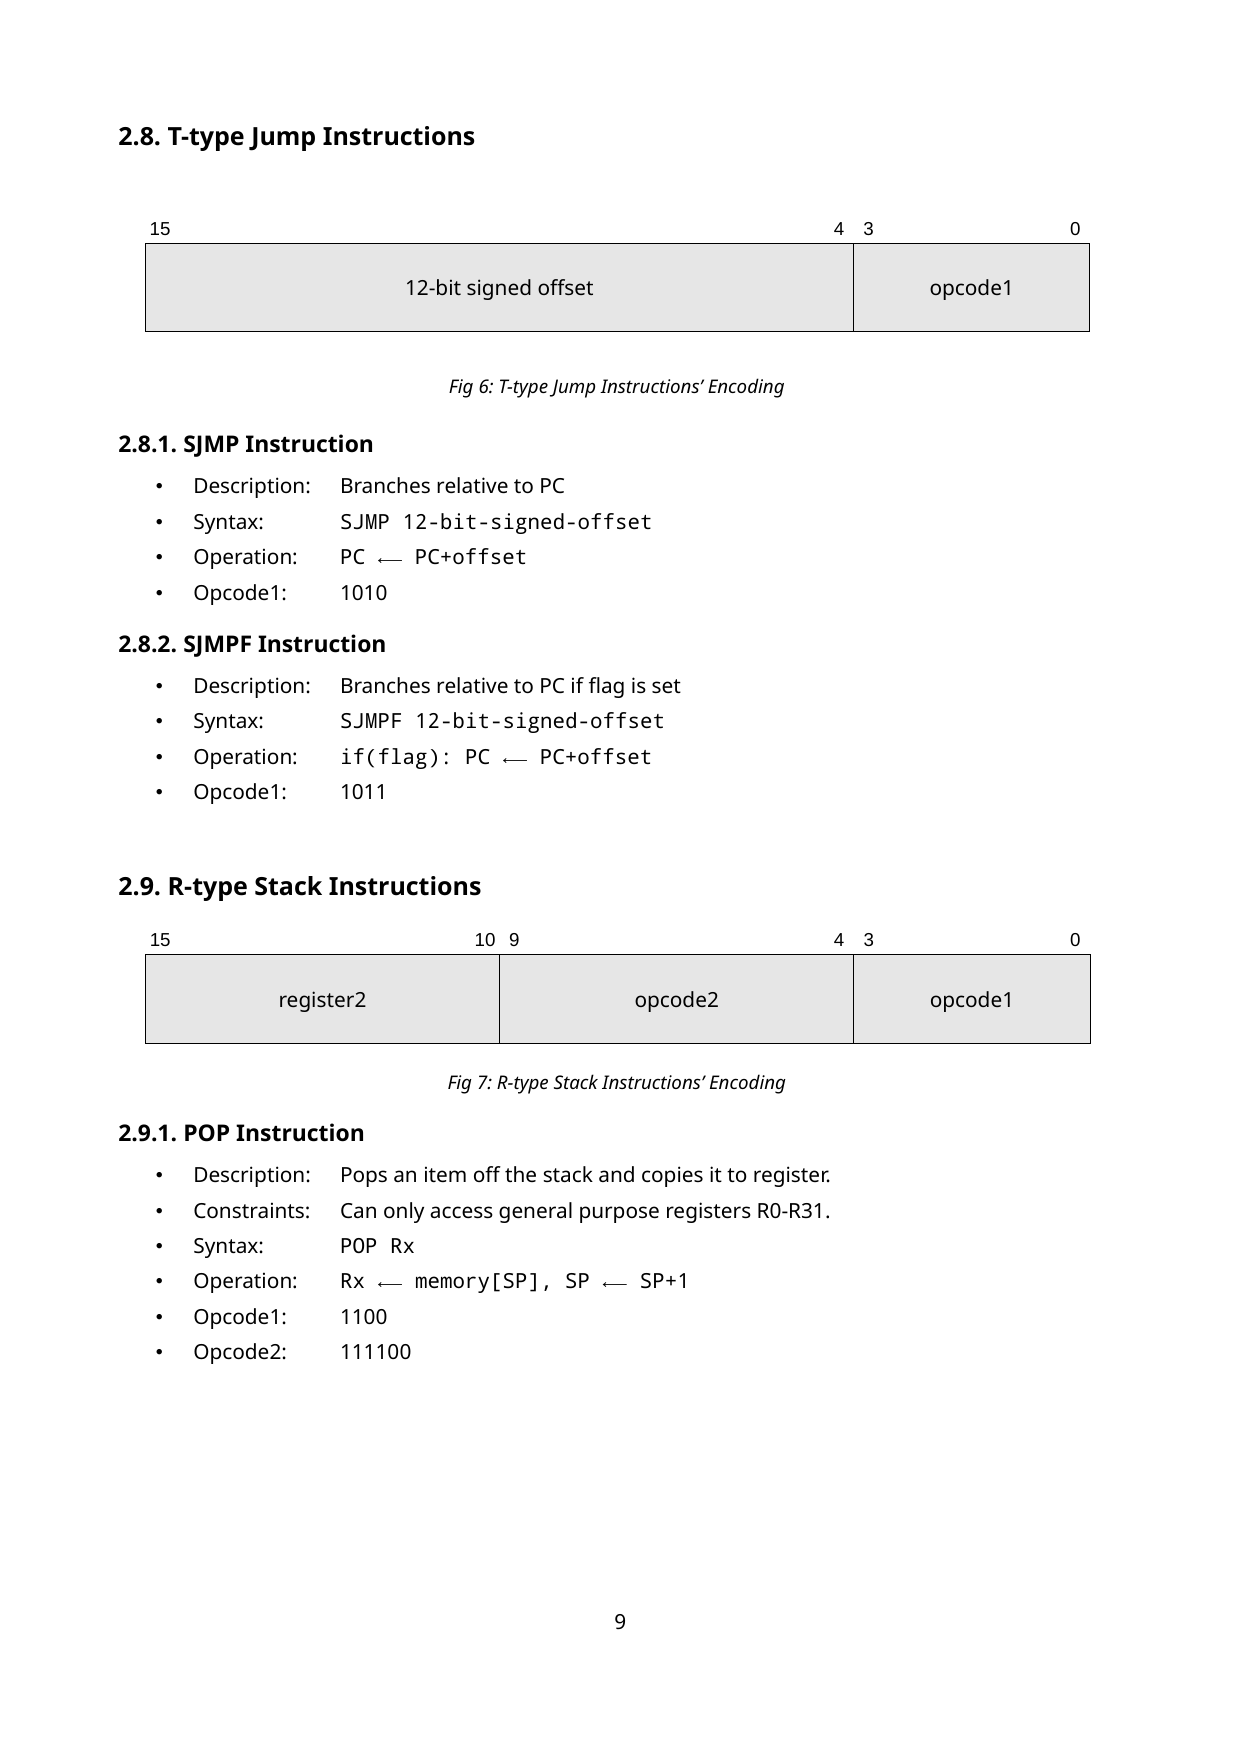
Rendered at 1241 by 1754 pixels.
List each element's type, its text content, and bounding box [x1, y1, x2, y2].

list Operation: if(flag): PC ⟵ PC+offset [156, 742, 1122, 770]
list Constraints: Can only access general purpose registers R0-R31. [156, 1196, 1122, 1224]
subtitle POP Instruction [118, 909, 1122, 1148]
list Description: Branches relative to PC [156, 472, 1122, 500]
subtitle SJMP Instruction [118, 179, 1122, 459]
subtitle SJMPF Instruction [118, 627, 1122, 659]
list Syntax: SJMP 12-bit-signed-offset [156, 507, 1122, 535]
list Opcode1: 1010 [156, 578, 1122, 606]
list Description: Branches relative to PC if flag is set [156, 671, 1122, 700]
subtitle [145, 184, 1090, 220]
subtitle T-type Jump Instructions [118, 118, 1122, 152]
text Fig 6: T-type Jump Instructions’ Encoding [145, 220, 1090, 243]
list Operation: PC ⟵ PC+offset [156, 542, 1122, 571]
text [145, 944, 1090, 954]
list Syntax: SJMPF 12-bit-signed-offset [156, 707, 1122, 735]
list Description: Pops an item off the stack and copies it to register. [156, 1161, 1122, 1189]
subtitle R-type Stack Instructions [118, 869, 1122, 903]
text Fig 7: R-type Stack Instructions’ Encoding [145, 1044, 1090, 1094]
list Opcode1: 1100 [156, 1302, 1122, 1330]
text Fig 6: T-type Jump Instructions’ Encoding [145, 332, 1090, 398]
list Operation: Rx ⟵ memory[SP], SP ⟵ SP+1 [156, 1266, 1122, 1295]
list Opcode2: 111100 [156, 1337, 1122, 1366]
list Syntax: POP Rx [156, 1231, 1122, 1259]
list Opcode1: 1011 [156, 777, 1122, 806]
subtitle [145, 398, 1090, 428]
